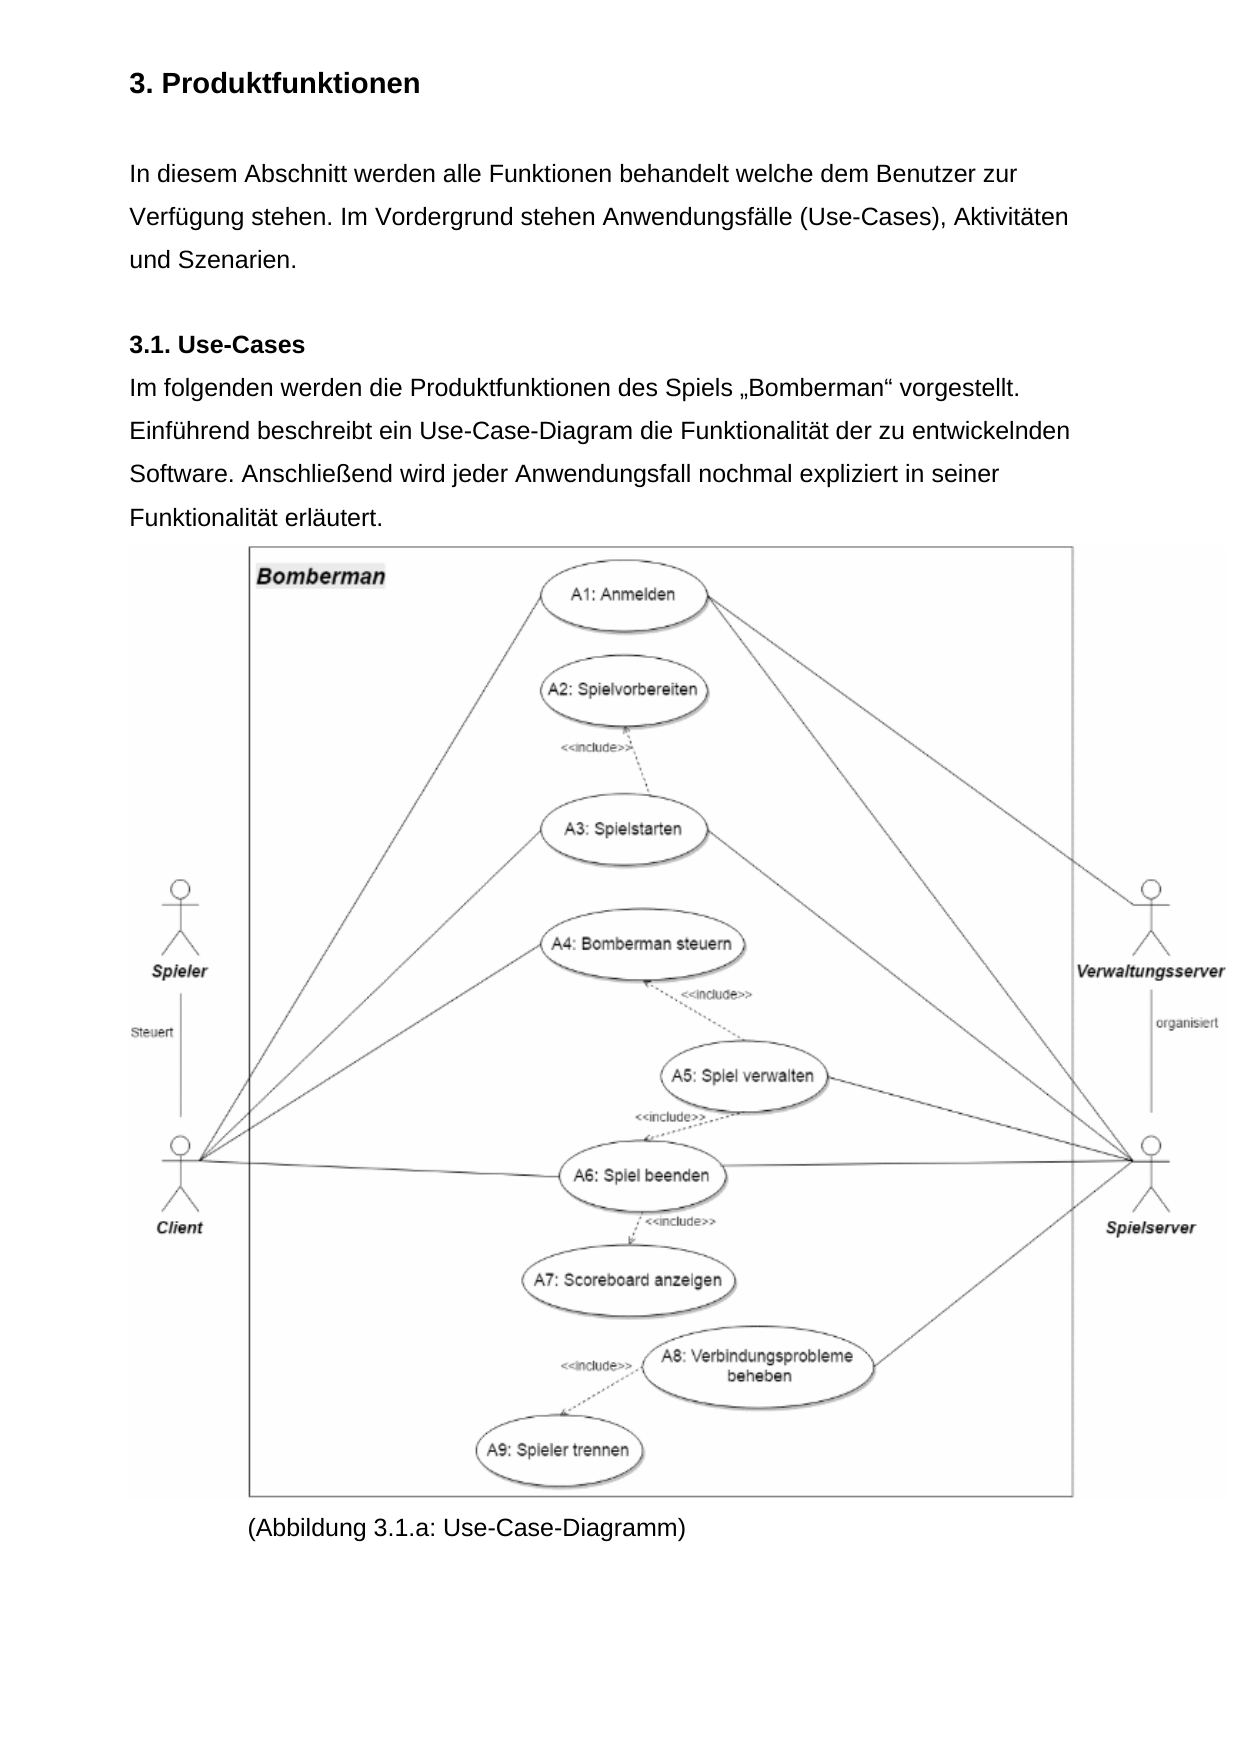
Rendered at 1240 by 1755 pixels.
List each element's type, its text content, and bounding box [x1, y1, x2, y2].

text 3. Produktfunktionen [129, 66, 1089, 100]
text (Abbildung 3.1.a: Use-Case-Diagramm) [129, 1499, 1089, 1542]
text Im folgenden werden die Produktfunktionen des Spiels „Bomberman“ vorgestellt. Einführend beschreibt ein Use-Case-Diagram die Funktionalität der zu entwickelnden Software. Anschließend wird jeder Anwendungsfall nochmal expliziert in seiner Funktionalität erläutert. [129, 373, 1089, 531]
text 3.1. Use-Cases [129, 330, 1089, 359]
text In diesem Abschnitt werden alle Funktionen behandelt welche dem Benutzer zur Verfügung stehen. Im Vordergrund stehen Anwendungsfälle (Use-Cases), Aktivitäten und Szenarien. [129, 159, 1089, 274]
